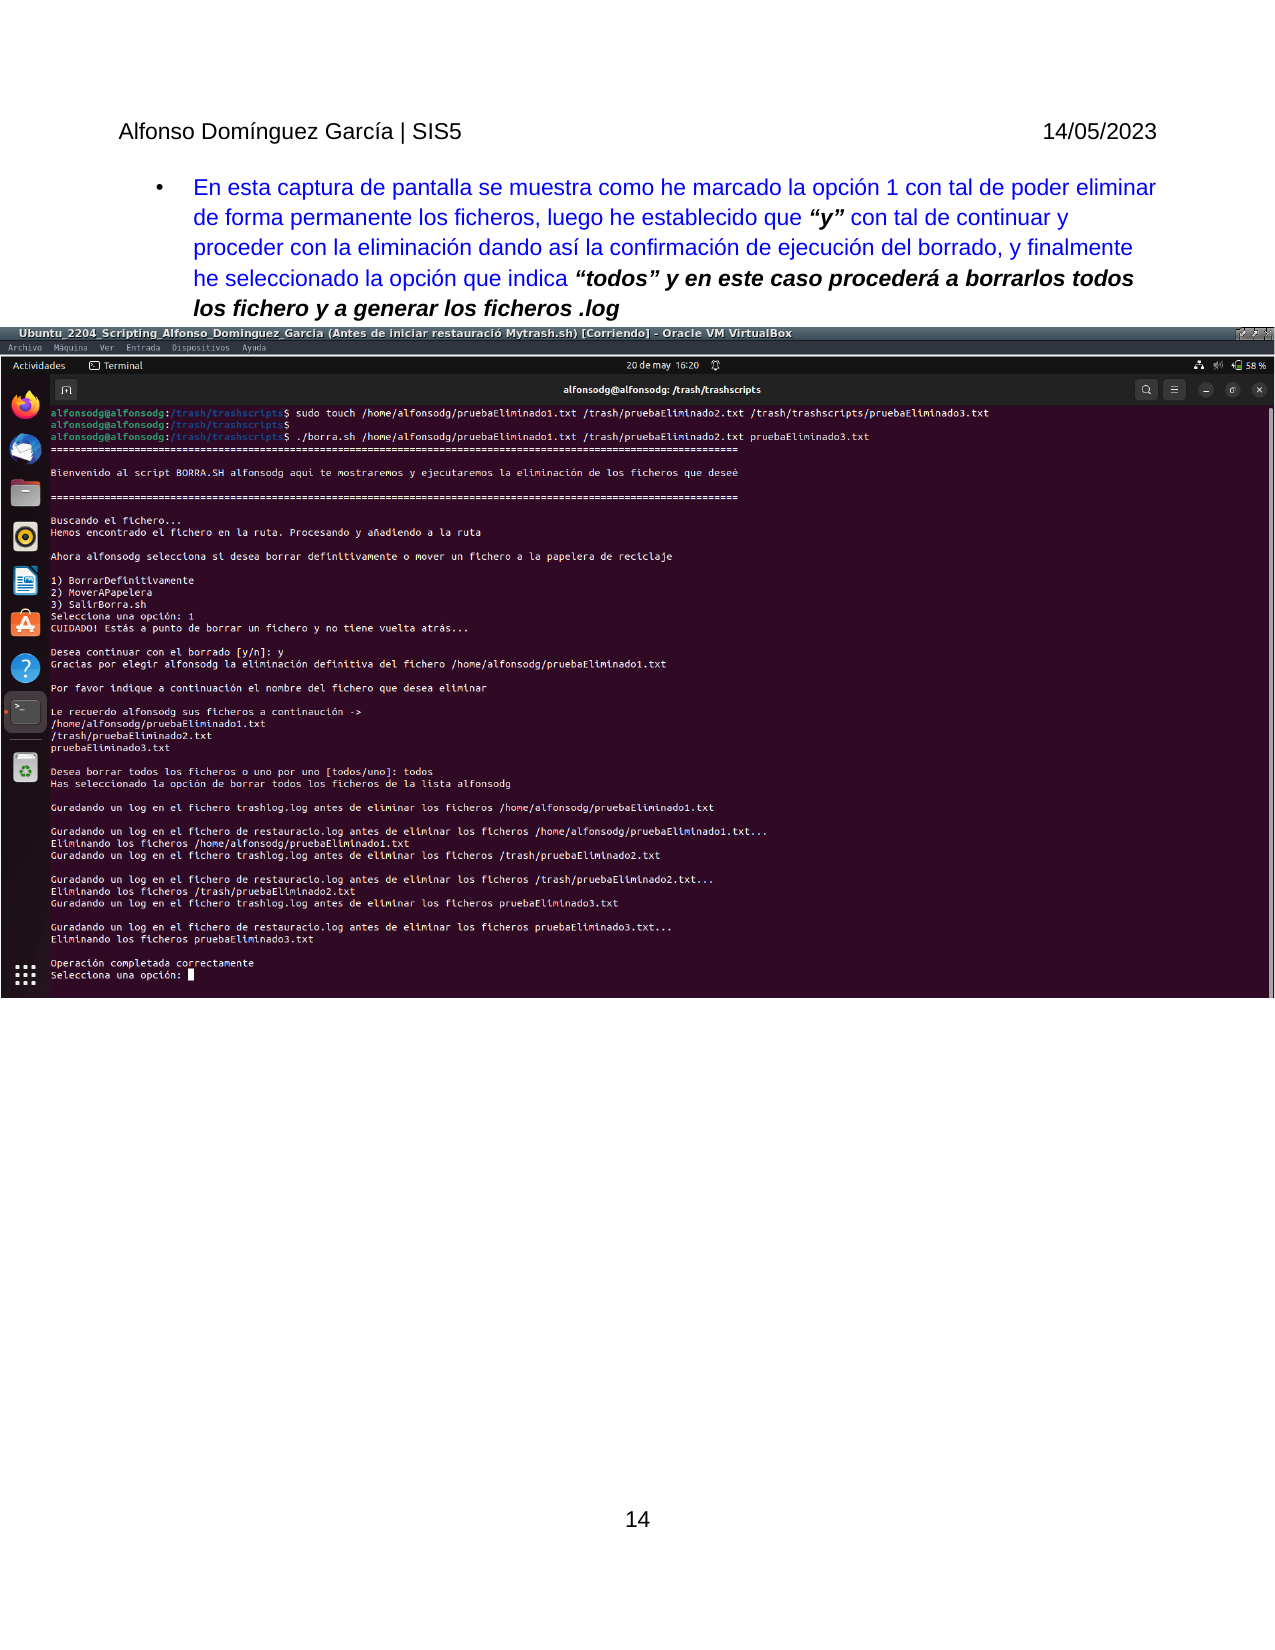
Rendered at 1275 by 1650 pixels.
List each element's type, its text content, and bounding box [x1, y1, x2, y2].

list En esta captura de pantalla se muestra como he marcado la opción 1 con tal de poder eliminar de forma permanente los ficheros, luego he establecido que “y” con tal de continuar y proceder con la eliminación dando así la confirmación de ejecución del borrado, y finalmente he seleccionado la opción que indica “todos” y en este caso procederá a borrarlos todos los fichero y a generar los ficheros .log [156, 174, 1157, 321]
picture [0, 327, 1275, 998]
